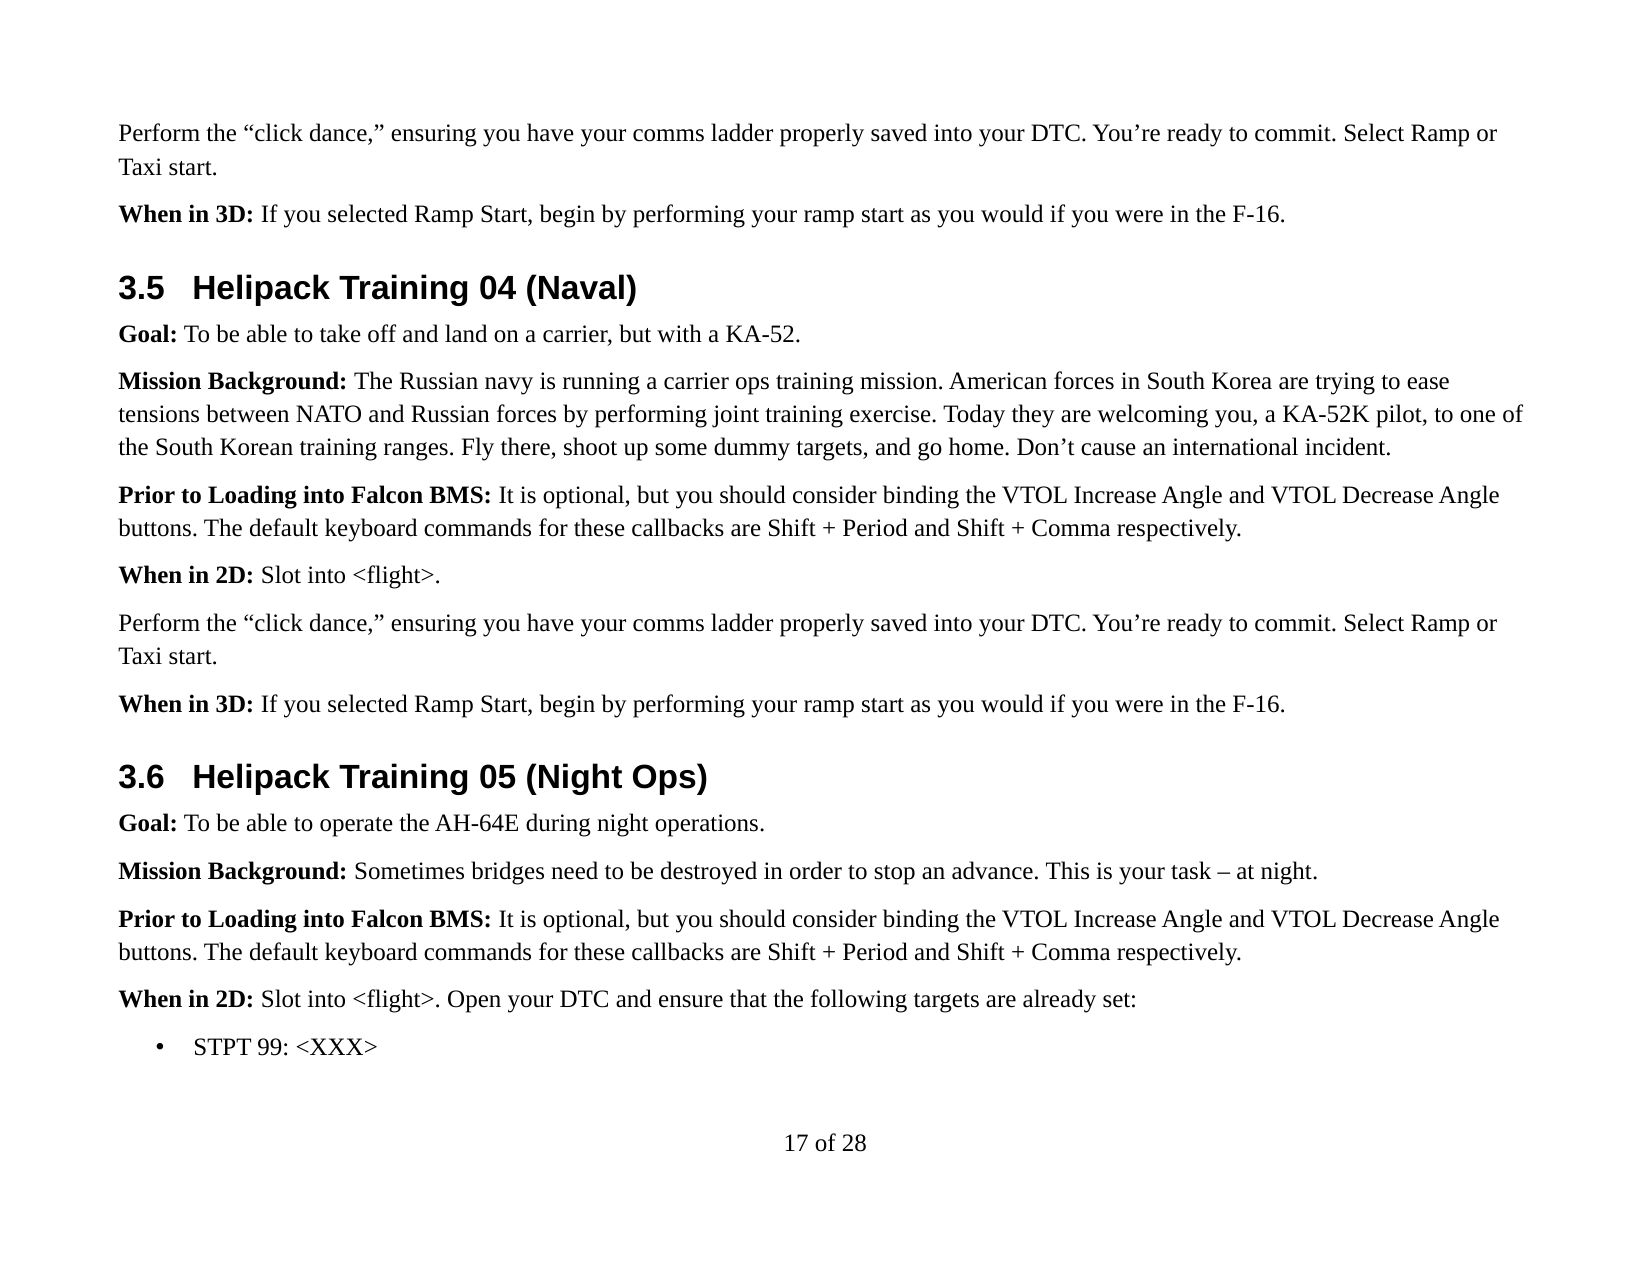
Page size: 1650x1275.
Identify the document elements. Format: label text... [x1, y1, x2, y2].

text When in 3D: If you selected Ramp Start, begin by performing your ramp start as you would if you were in the F-16. [118, 199, 1532, 228]
text When in 2D: Slot into <flight>. [118, 561, 1532, 589]
text Perform the “click dance,” ensuring you have your comms ladder properly saved into your DTC. You’re ready to commit. Select Ramp or Taxi start. [118, 118, 1532, 180]
subtitle Helipack Training 04 (Naval) [118, 268, 1532, 306]
text Prior to Loading into Falcon BMS: It is optional, but you should consider binding the VTOL Increase Angle and VTOL Decrease Angle buttons. The default keyboard commands for these callbacks are Shift + Period and Shift + Comma respectively. [118, 480, 1532, 542]
text Goal: To be able to operate the AH-64E during night operations. [118, 808, 1532, 837]
text When in 2D: Slot into <flight>. Open your DTC and ensure that the following targets are already set: [118, 984, 1532, 1013]
text Mission Background: The Russian navy is running a carrier ops training mission. American forces in South Korea are trying to ease tensions between NATO and Russian forces by performing joint training exercise. Today they are welcoming you, a KA-52K pilot, to one of the South Korean training ranges. Fly there, shoot up some dummy targets, and go home. Don’t cause an international incident. [118, 366, 1532, 461]
text Mission Background: Sometimes bridges need to be destroyed in order to stop an advance. This is your task – at night. [118, 856, 1532, 885]
text Prior to Loading into Falcon BMS: It is optional, but you should consider binding the VTOL Increase Angle and VTOL Decrease Angle buttons. The default keyboard commands for these callbacks are Shift + Period and Shift + Comma respectively. [118, 904, 1532, 965]
subtitle Helipack Training 05 (Night Ops) [118, 757, 1532, 796]
list STPT 99: <XXX> [156, 1032, 1532, 1061]
text Perform the “click dance,” ensuring you have your comms ladder properly saved into your DTC. You’re ready to commit. Select Ramp or Taxi start. [118, 608, 1532, 670]
text When in 3D: If you selected Ramp Start, begin by performing your ramp start as you would if you were in the F-16. [118, 689, 1532, 718]
text Goal: To be able to take off and land on a carrier, but with a KA-52. [118, 319, 1532, 347]
